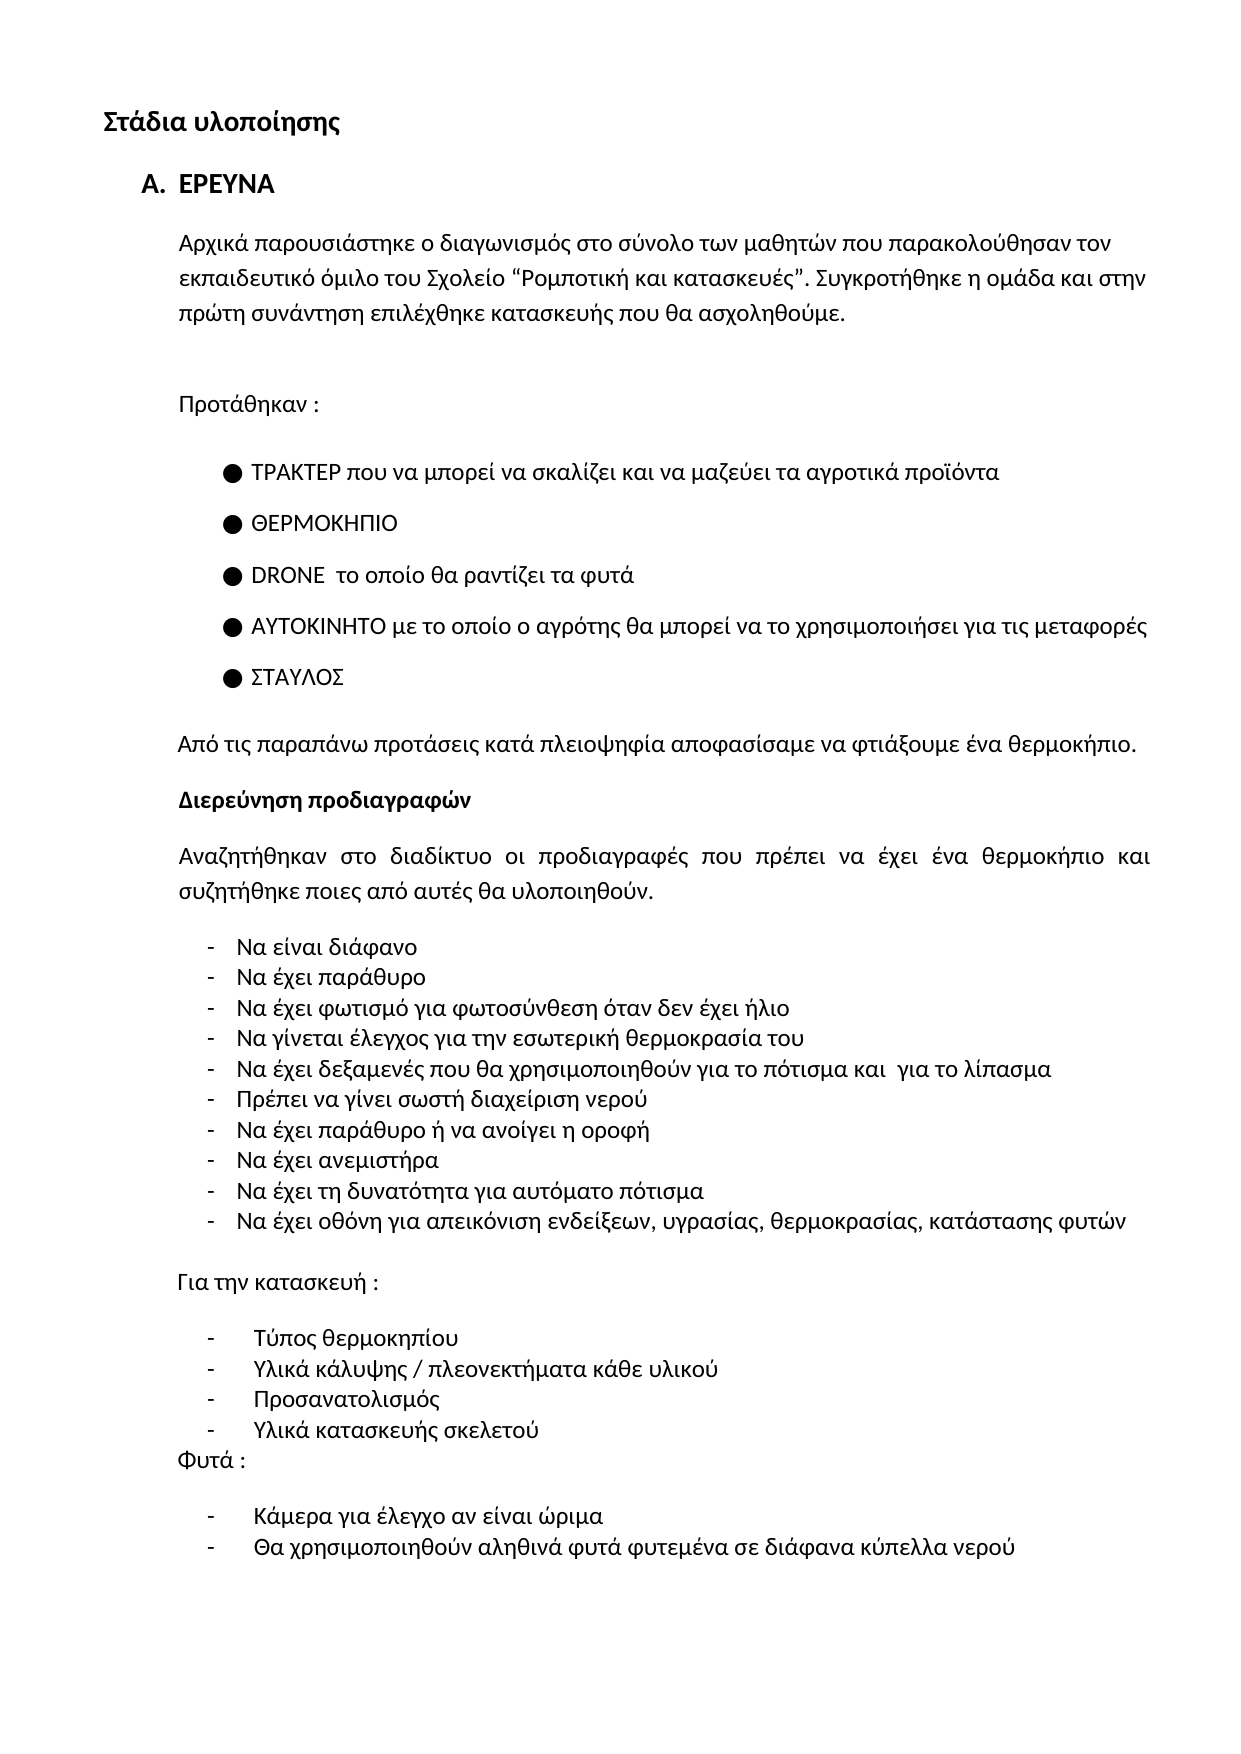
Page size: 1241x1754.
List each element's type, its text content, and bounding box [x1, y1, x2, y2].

text - Υλικά κατασκευής σκελετού [207, 1414, 1152, 1444]
list ΑΥΤΟΚΙΝΗΤΟ με το οποίο ο αγρότης θα μπορεί να το χρησιμοποιήσει για τις μεταφορές [222, 597, 1152, 649]
list Να έχει τη δυνατότητα για αυτόματο πότισμα [207, 1175, 1152, 1206]
list Να έχει παράθυρο ή να ανοίγει η οροφή [207, 1114, 1152, 1144]
text Φυτά : [177, 1444, 1152, 1475]
list Να έχει οθόνη για απεικόνιση ενδείξεων, υγρασίας, θερμοκρασίας, κατάστασης φυτών [207, 1206, 1152, 1236]
list Να έχει φωτισμό για φωτοσύνθεση όταν δεν έχει ήλιο [207, 992, 1152, 1022]
text Αναζητήθηκαν στο διαδίκτυο οι προδιαγραφές που πρέπει να έχει ένα θερμοκήπιο και συζητήθηκε ποιες από αυτές θα υλοποιηθούν. [178, 840, 1152, 906]
list Να είναι διάφανο [207, 931, 1152, 961]
list ΕΡΕΥΝΑ [141, 165, 1152, 201]
text Από τις παραπάνω προτάσεις κατά πλειοψηφία αποφασίσαμε να φτιάξουμε ένα θερμοκήπιο. [177, 728, 1152, 759]
text Στάδια υλοποίησης [103, 103, 1152, 139]
text Διερεύνηση προδιαγραφών [178, 784, 1152, 815]
list DRONE το οποίο θα ραντίζει τα φυτά [222, 546, 1152, 597]
text Προτάθηκαν : [178, 388, 1167, 418]
text - Υλικά κάλυψης / πλεονεκτήματα κάθε υλικού [207, 1353, 1152, 1383]
text - Τύπος θερμοκηπίου [207, 1322, 1152, 1353]
text Αρχικά παρουσιάστηκε ο διαγωνισμός στο σύνολο των μαθητών που παρακολούθησαν τον εκπαιδευτικό όμιλο του Σχολείο “Ρομποτική και κατασκευές”. Συγκροτήθηκε η ομάδα και στην πρώτη συνάντηση επιλέχθηκε κατασκευής που θα ασχοληθούμε. [178, 227, 1152, 327]
text - Κάμερα για έλεγχο αν είναι ώριμα [207, 1500, 1152, 1531]
list Να έχει ανεμιστήρα [207, 1144, 1152, 1175]
text - Προσανατολισμός [207, 1383, 1152, 1414]
list Να έχει δεξαμενές που θα χρησιμοποιηθούν για το πότισμα και για το λίπασμα [207, 1053, 1152, 1083]
list Να έχει παράθυρο [207, 961, 1152, 992]
text Για την κατασκευή : [177, 1267, 1152, 1297]
list ΣΤΑΥΛΟΣ [222, 649, 1152, 700]
text - Θα χρησιμοποιηθούν αληθινά φυτά φυτεμένα σε διάφανα κύπελλα νερού [207, 1531, 1152, 1561]
list ΤΡΑΚΤΕΡ που να μπορεί να σκαλίζει και να μαζεύει τα αγροτικά προϊόντα [222, 444, 1152, 495]
list Να γίνεται έλεγχος για την εσωτερική θερμοκρασία του [207, 1022, 1152, 1053]
list Πρέπει να γίνει σωστή διαχείριση νερού [207, 1083, 1152, 1114]
list ΘΕΡΜΟΚΗΠΙΟ [222, 495, 1152, 546]
